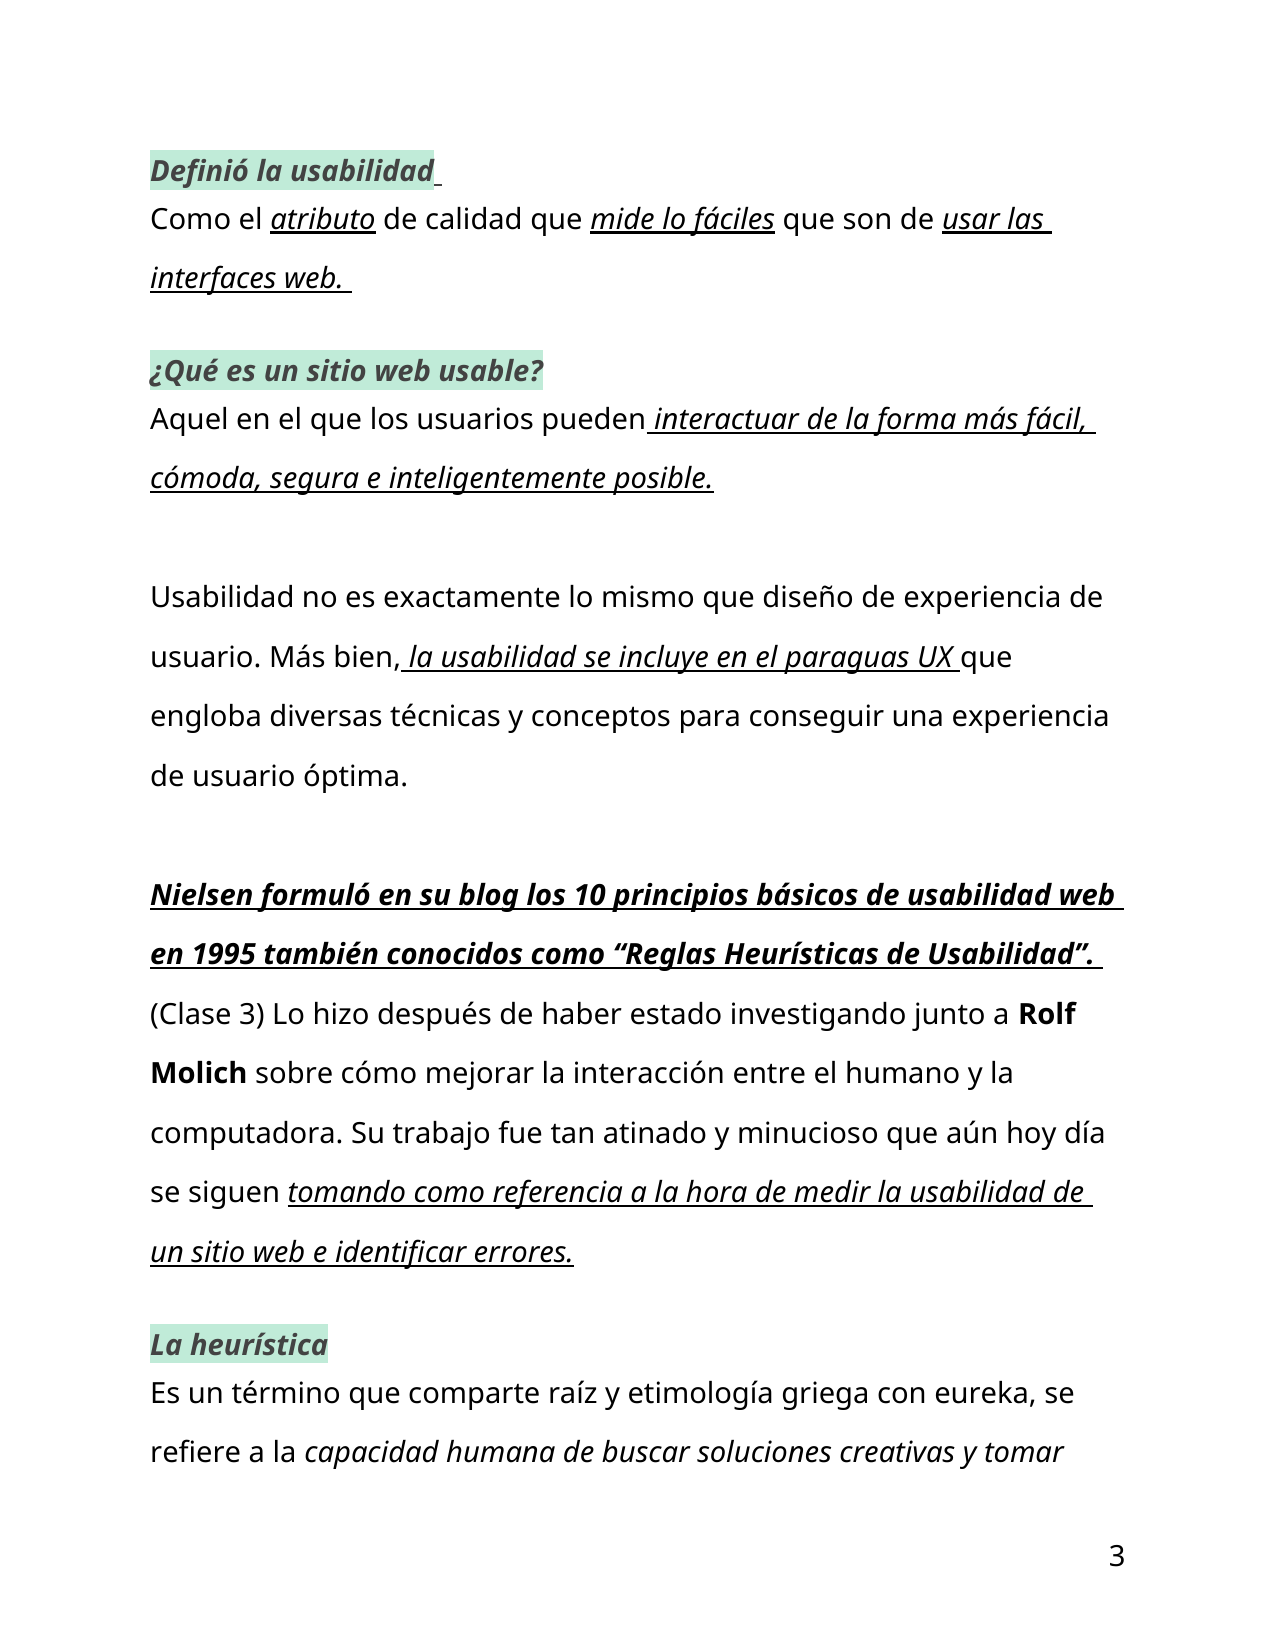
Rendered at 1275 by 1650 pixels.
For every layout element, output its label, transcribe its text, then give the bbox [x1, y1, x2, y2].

text Es un término que comparte raíz y etimología griega con eureka, se refiere a la capacidad humana de buscar soluciones creativas y tomar [150, 1372, 1125, 1471]
subtitle ¿Qué es un sitio web usable? [543, 350, 1125, 390]
text Aquel en el que los usuarios pueden interactuar de la forma más fácil, cómoda, segura e inteligentemente posible. [150, 398, 1125, 497]
subtitle Definió la usabilidad [434, 150, 1125, 190]
text Nielsen formuló en su blog los 10 principios básicos de usabilidad web en 1995 también conocidos como “Reglas Heurísticas de Usabilidad”. (Clase 3) Lo hizo después de haber estado investigando junto a Rolf Molich sobre cómo mejorar la interacción entre el humano y la computadora. Su trabajo fue tan atinado y minucioso que aún hoy día se siguen tomando como referencia a la hora de medir la usabilidad de un sitio web e identificar errores. [150, 874, 1125, 1271]
text Usabilidad no es exactamente lo mismo que diseño de experiencia de usuario. Más bien, la usabilidad se incluye en el paraguas UX que engloba diversas técnicas y conceptos para conseguir una experiencia de usuario óptima. [150, 577, 1125, 795]
text Como el atributo de calidad que mide lo fáciles que son de usar las interfaces web. [150, 198, 1125, 297]
subtitle La heurística [328, 1324, 1125, 1363]
